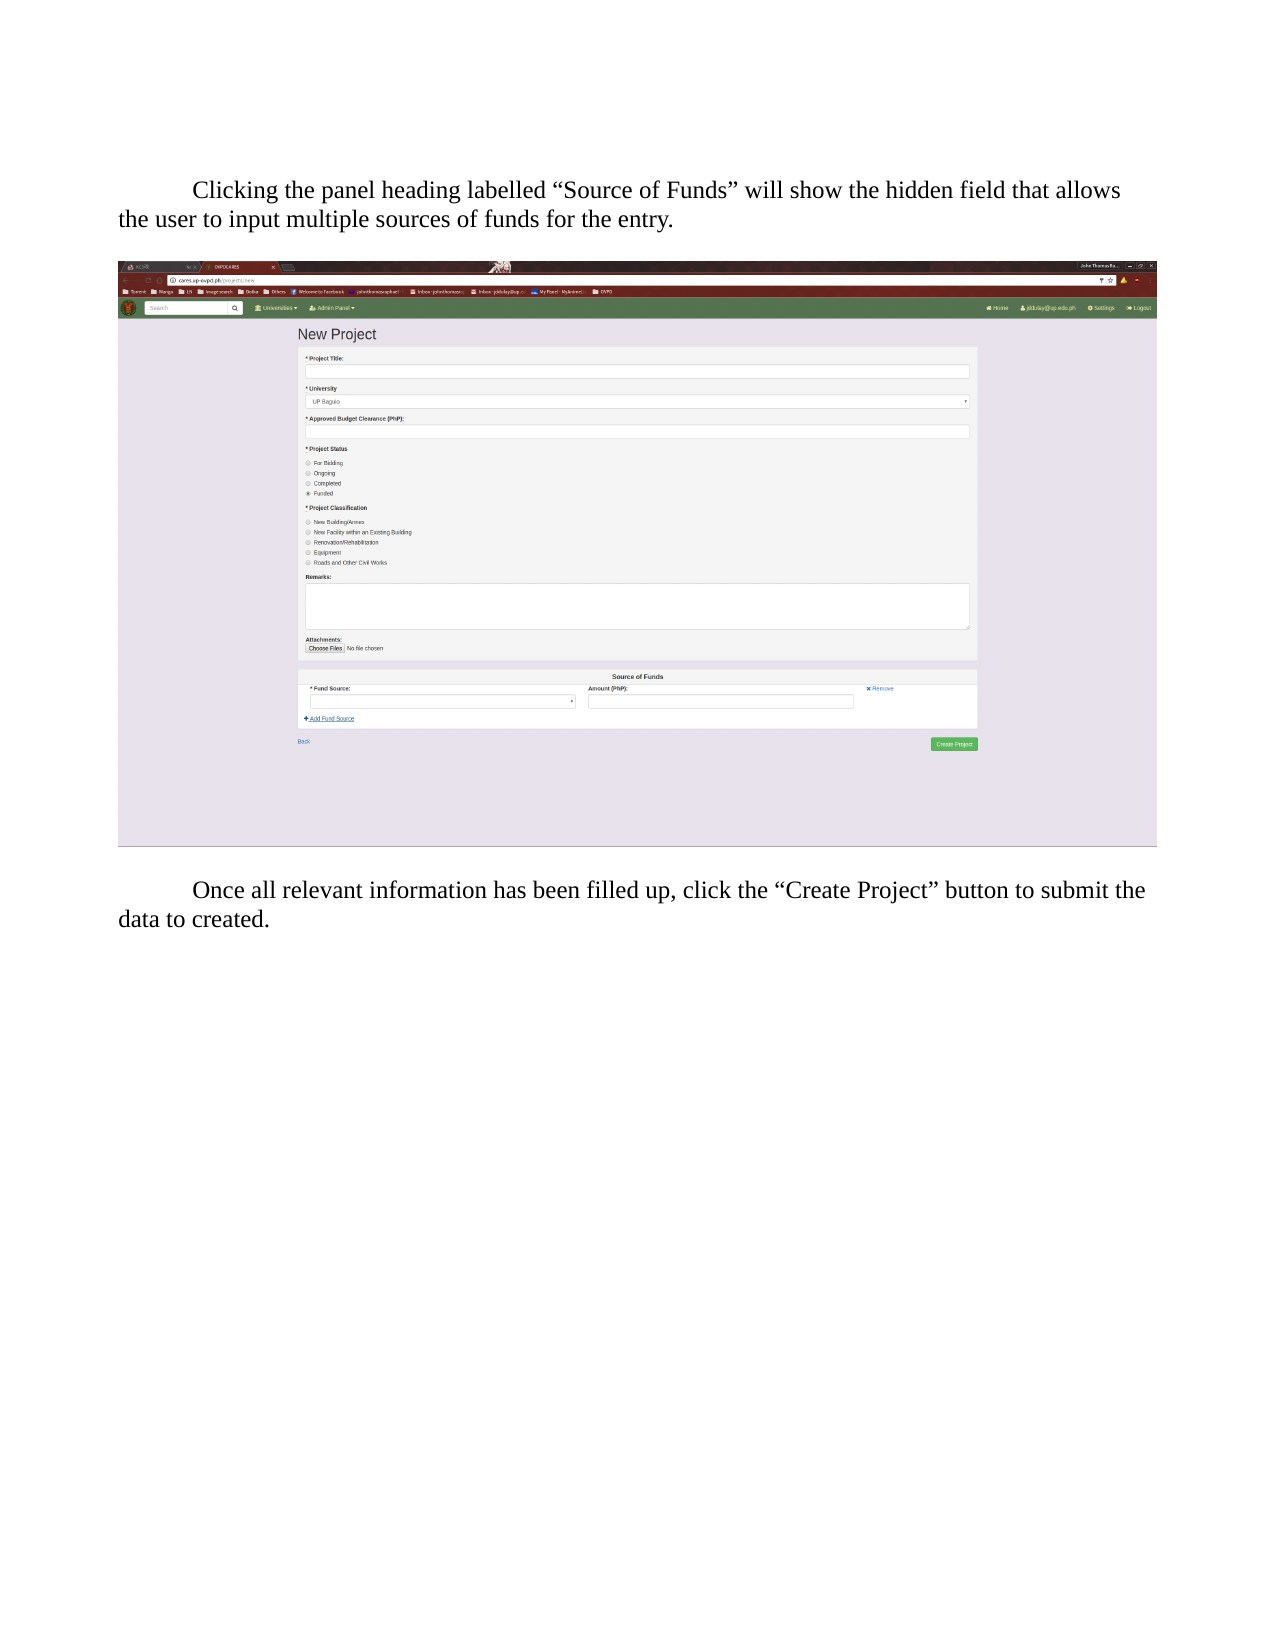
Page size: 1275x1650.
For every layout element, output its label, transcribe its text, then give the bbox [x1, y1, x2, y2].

text Once all relevant information has been filled up, click the “Create Project” button to submit the data to created. [118, 875, 1157, 932]
picture [118, 261, 1157, 847]
text Clicking the panel heading labelled “Source of Funds” will show the hidden field that allows the user to input multiple sources of funds for the entry. [118, 176, 1157, 233]
